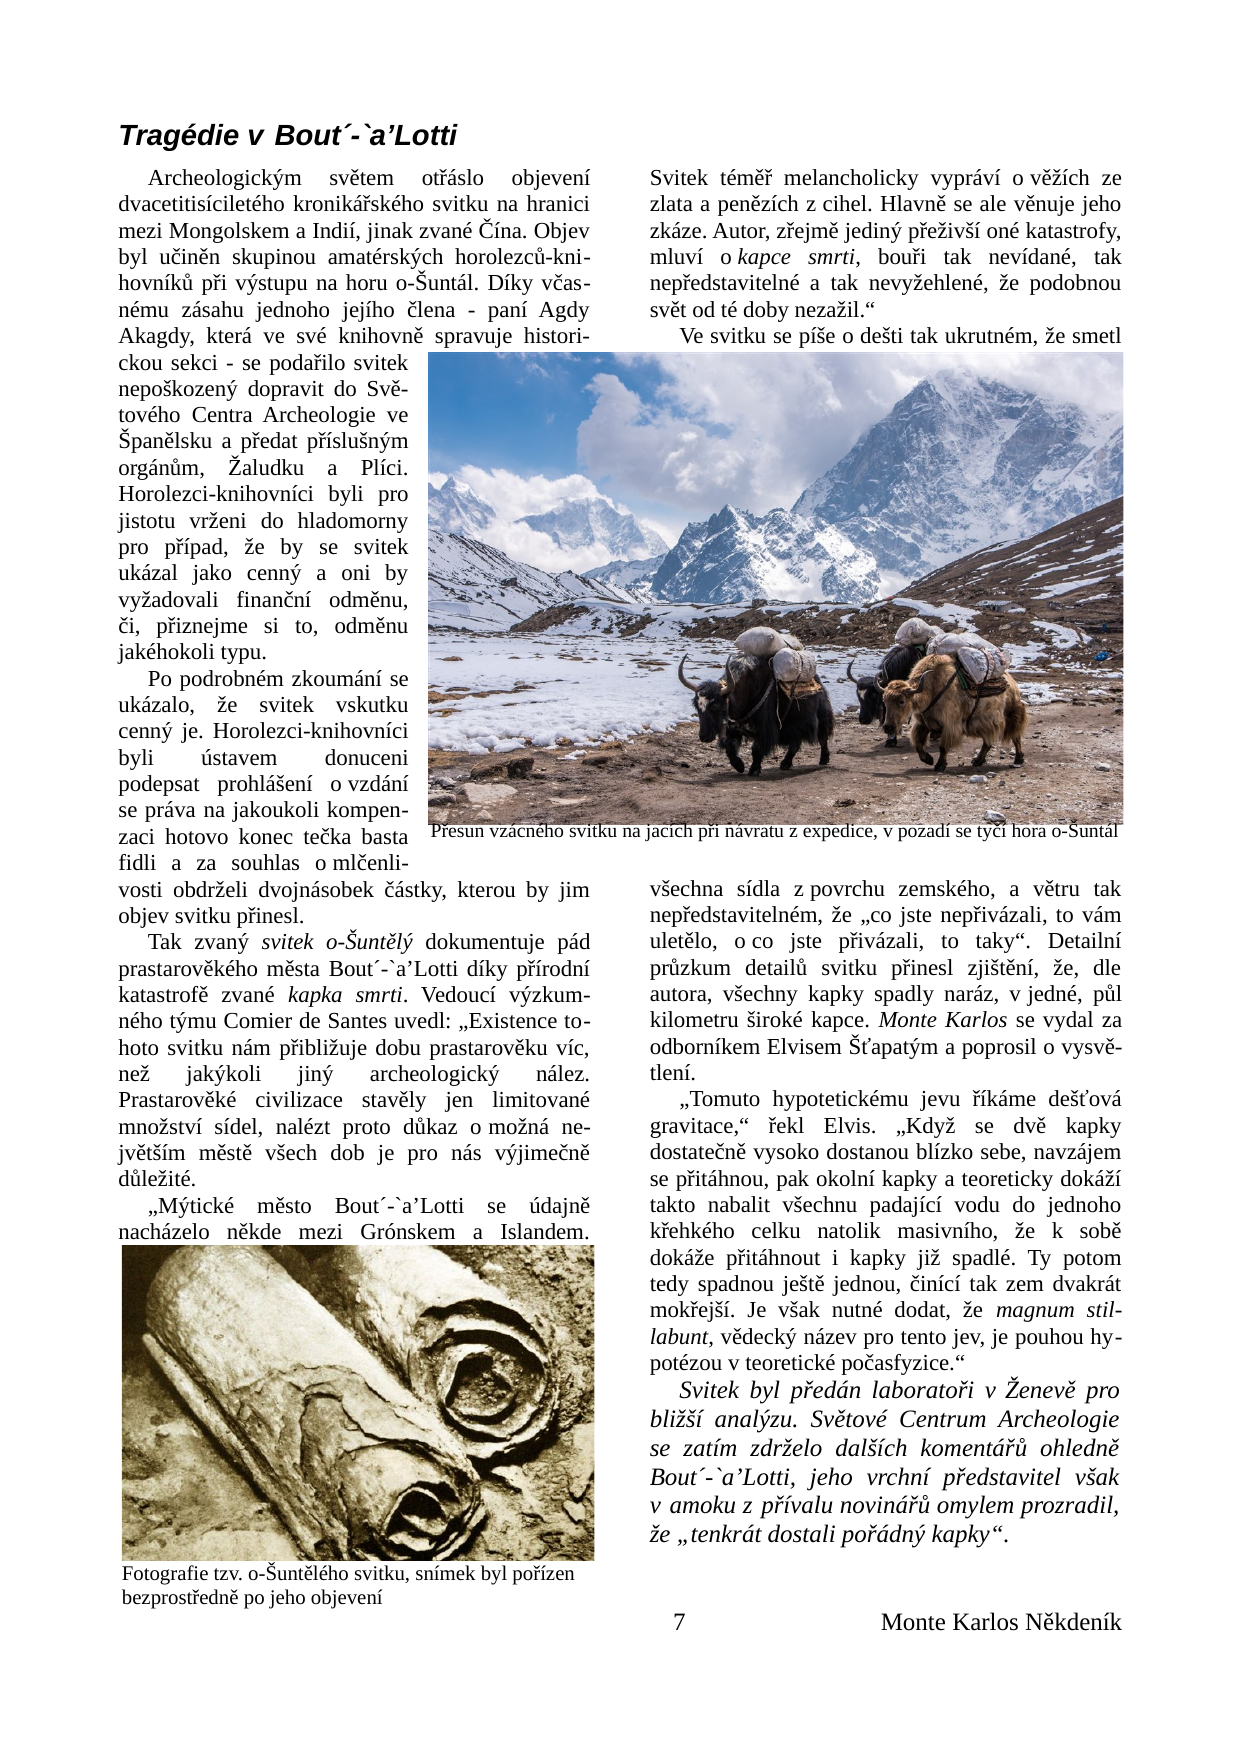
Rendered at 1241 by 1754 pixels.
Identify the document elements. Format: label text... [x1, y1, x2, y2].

text Svitek téměř melancholicky vypráví o věžích ze zlata a penězích z cihel. Hlavně se ale věnuje jeho zkáze. Autor, zřejmě jediný přeživší oné katastrofy, mluví o kapce smrti, bouři tak nevídané, tak nepředstavitelné a tak nevyžehlené, že podobnou svět od té doby nezažil.“ [649, 164, 1122, 322]
text „Mýtické město Bout´-`a’Lotti se údajně nacházelo někde mezi Grónskem a Islandem. [118, 1192, 591, 1244]
text Archeologickým světem otřáslo objevení dvacetitisíciletého kronikářského svitku na hranici mezi Mongolskem a Indií, jinak zvané Čína. Objev byl učiněn skupinou amatérských horolezců-kni­hovníků při výstupu na horu o-Šuntál. Díky včas­nému zásahu jednoho jejího člena - paní Agdy Akagdy, která ve své knihovně spravuje histori-ckou sekci - se podařilo svitek nepoškozený dopravit do Svě-tového Centra Archeologie ve Španělsku a předat příslušným orgánům, Žaludku a Plíci. Horolezci-knihovníci byli pro jistotu vrženi do hladomorny pro případ, že by se svitek ukázal jako cenný a oni by vyžadovali finanční odměnu, či, přiznejme si to, odměnu jakéhokoli typu. [118, 164, 591, 665]
picture [447, 352, 1124, 810]
picture [121, 1245, 595, 1561]
text Tak zvaný svitek o-Šuntělý dokumentuje pád prastarověkého města Bout´-`a’Lotti díky přírodní katastrofě zvané kapka smrti. Vedoucí výzkum­ného týmu Comier de Santes uvedl: „Existence to­hoto svitku nám přibližuje dobu prastarověku víc, než jakýkoli jiný archeologický nález. Prastarověké civilizace stavěly jen limitované množství sídel, nalézt proto důkaz o možná ne­jvětším městě všech dob je pro nás výjimečně důležité. [118, 928, 591, 1192]
text Po podrobném zkoumání se ukázalo, že svitek vskutku cenný je. Horolezci-knihovníci byli ústavem donuceni podepsat prohlášení o vzdání se práva na jakoukoli kompen­zaci hotovo konec tečka basta fidli a za souhlas o mlčenli-vosti obdrželi dvojnásobek částky, kterou by jim objev svitku přinesl. [118, 665, 591, 928]
text Ve svitku se píše o dešti tak ukrutném, že smetl všechna sídla z povrchu zemského, a větru tak nepředstavitelném, že „co jste nepřivázali, to vám uletělo, o co jste přivázali, to taky“. Detailní průzkum detailů svitku přinesl zjištění, že, dle autora, všechny kapky spadly naráz, v jedné, půl kilometru široké kapce. Monte Karlos se vydal za odborníkem Elvisem Šťapatým a poprosil o vysvě­tlení. [649, 810, 1122, 1086]
text Ve svitku se píše o dešti tak ukrutném, že smetl všechna sídla z povrchu zemského, a větru tak nepředstavitelném, že „co jste nepřivázali, to vám uletělo, o co jste přivázali, to taky“. Detailní průzkum detailů svitku přinesl zjištění, že, dle autora, všechny kapky spadly naráz, v jedné, půl kilometru široké kapce. Monte Karlos se vydal za odborníkem Elvisem Šťapatým a poprosil o vysvě­tlení. [649, 322, 1122, 352]
text „Tomuto hypotetickému jevu říkáme dešťová gravitace,“ řekl Elvis. „Když se dvě kapky dostatečně vysoko dostanou blízko sebe, navzájem se přitáhnou, pak okolní kapky a teoreticky dokáží takto nabalit všechnu padající vodu do jednoho křehkého celku natolik masivního, že k sobě dokáže přitáhnout i kapky již spadlé. Ty potom tedy spadnou ještě jednou, činící tak zem dvakrát mokřejší. Je však nutné dodat, že magnum stil­labunt, vědecký název pro tento jev, je pouhou hy­potézou v teoretické počasfyzice.“ [649, 1086, 1122, 1375]
subtitle Svitek byl předán laboratoři v Ženevě pro bližší analýzu. Světové Centrum Archeologie se zatím zdrželo dalších komentářů ohledně Bout´-`a’Lotti, jeho vrchní představitel však v amoku z přívalu novinářů omylem prozradil, že „tenkrát dostali pořádný kapky“. [649, 1375, 1122, 1548]
subtitle Tragédie v Bout´-`a’Lotti [118, 118, 1122, 152]
